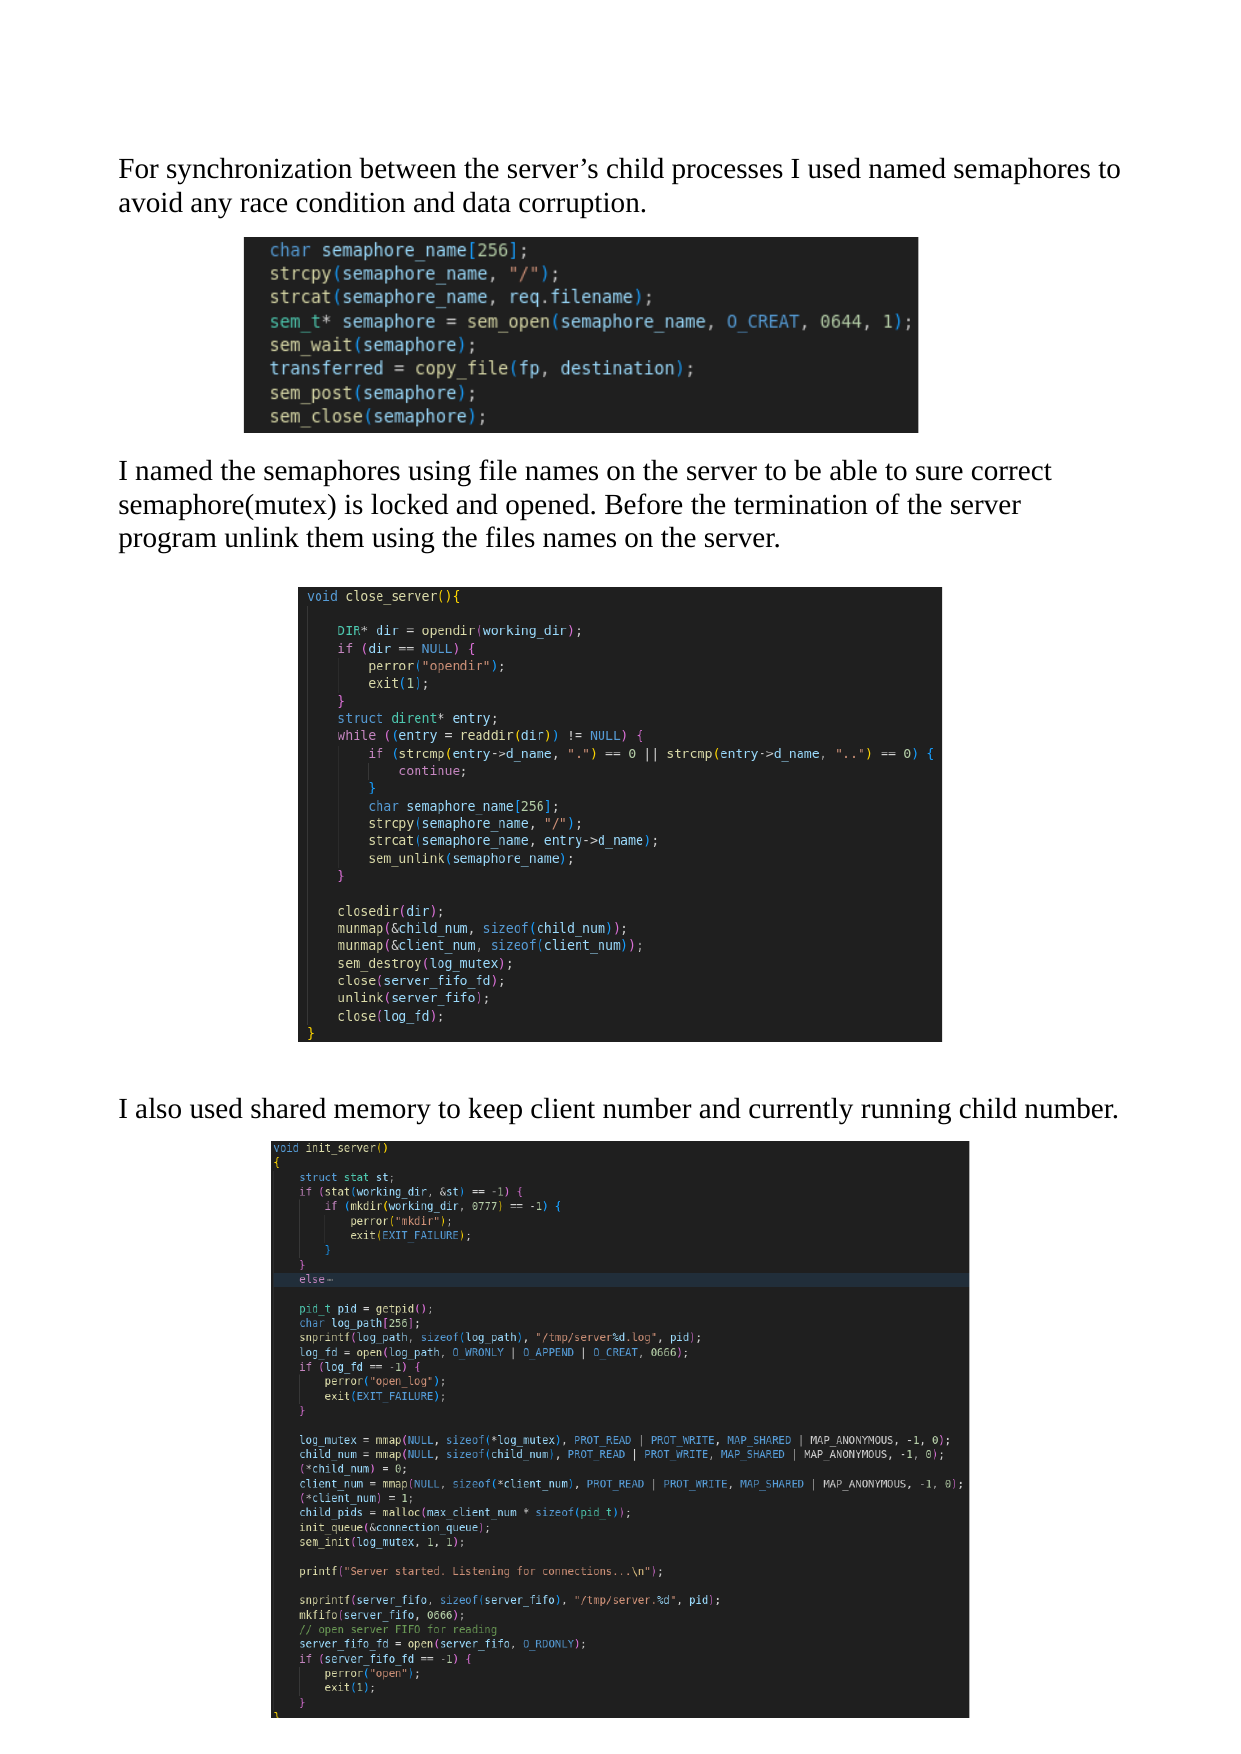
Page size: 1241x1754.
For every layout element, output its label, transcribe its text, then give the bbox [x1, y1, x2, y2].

text For synchronization between the server’s child processes I used named semaphores to avoid any race condition and data corruption. [118, 152, 1122, 219]
picture [243, 237, 919, 433]
text I also used shared memory to keep client number and currently running child number. [118, 1091, 1122, 1124]
picture [298, 587, 943, 1042]
picture [271, 1141, 970, 1718]
text I named the semaphores using file names on the server to be able to sure correct semaphore(mutex) is locked and opened. Before the termination of the server program unlink them using the files names on the server. [118, 453, 1122, 554]
